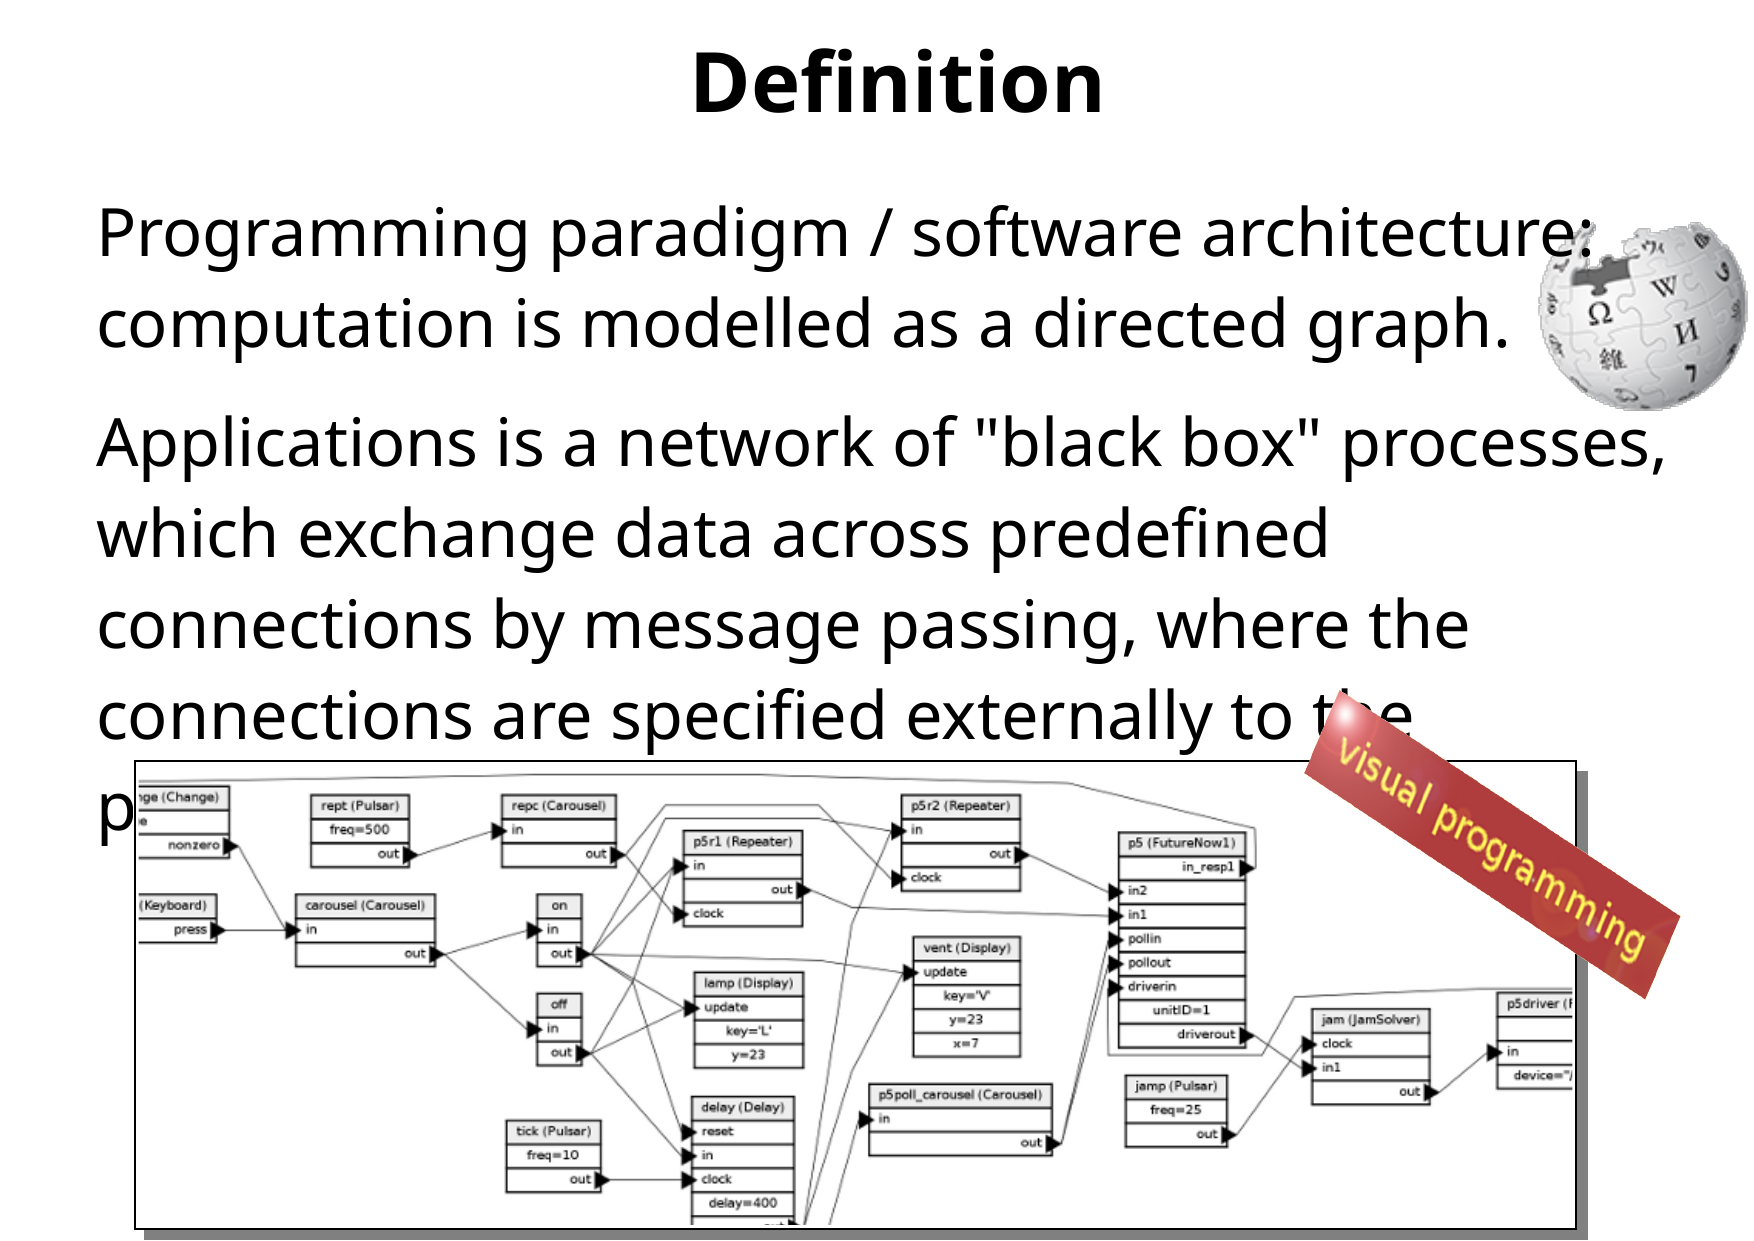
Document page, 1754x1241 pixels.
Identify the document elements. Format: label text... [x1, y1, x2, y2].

picture [138, 660, 1684, 1225]
text Definition [96, 23, 1699, 137]
text Applications is a network of "black box" processes, which exchange data across predefined connections by message passing, where the connections are specified externally to the processes. [96, 395, 1699, 849]
picture [1529, 211, 1753, 415]
text Programming paradigm / software architecture: computation is modelled as a directed graph. [96, 185, 1699, 367]
